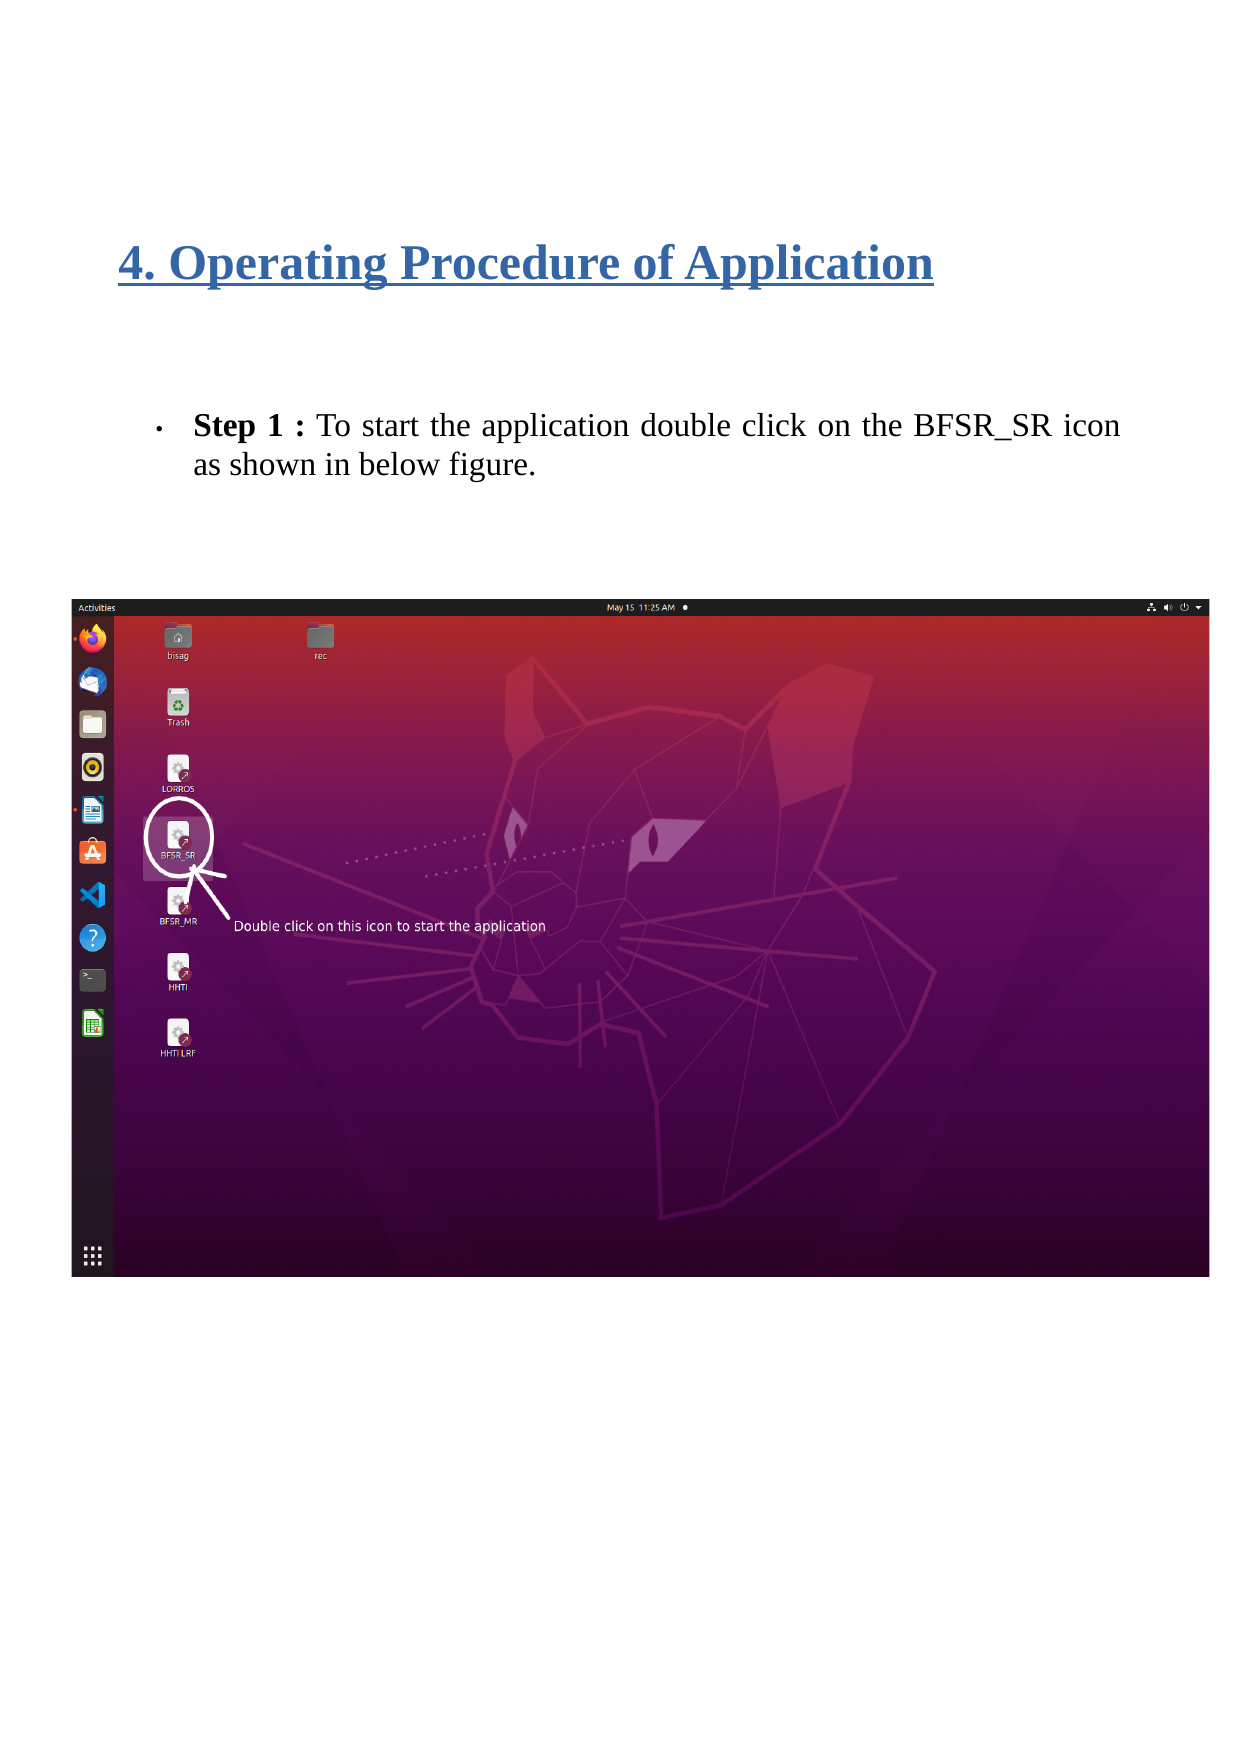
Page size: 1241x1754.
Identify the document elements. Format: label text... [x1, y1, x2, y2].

list Step 1 : To start the application double click on the BFSR_SR icon as shown in below figure. [156, 406, 1122, 482]
picture [71, 599, 1210, 1277]
text 4. Operating Procedure of Application [118, 233, 1122, 291]
